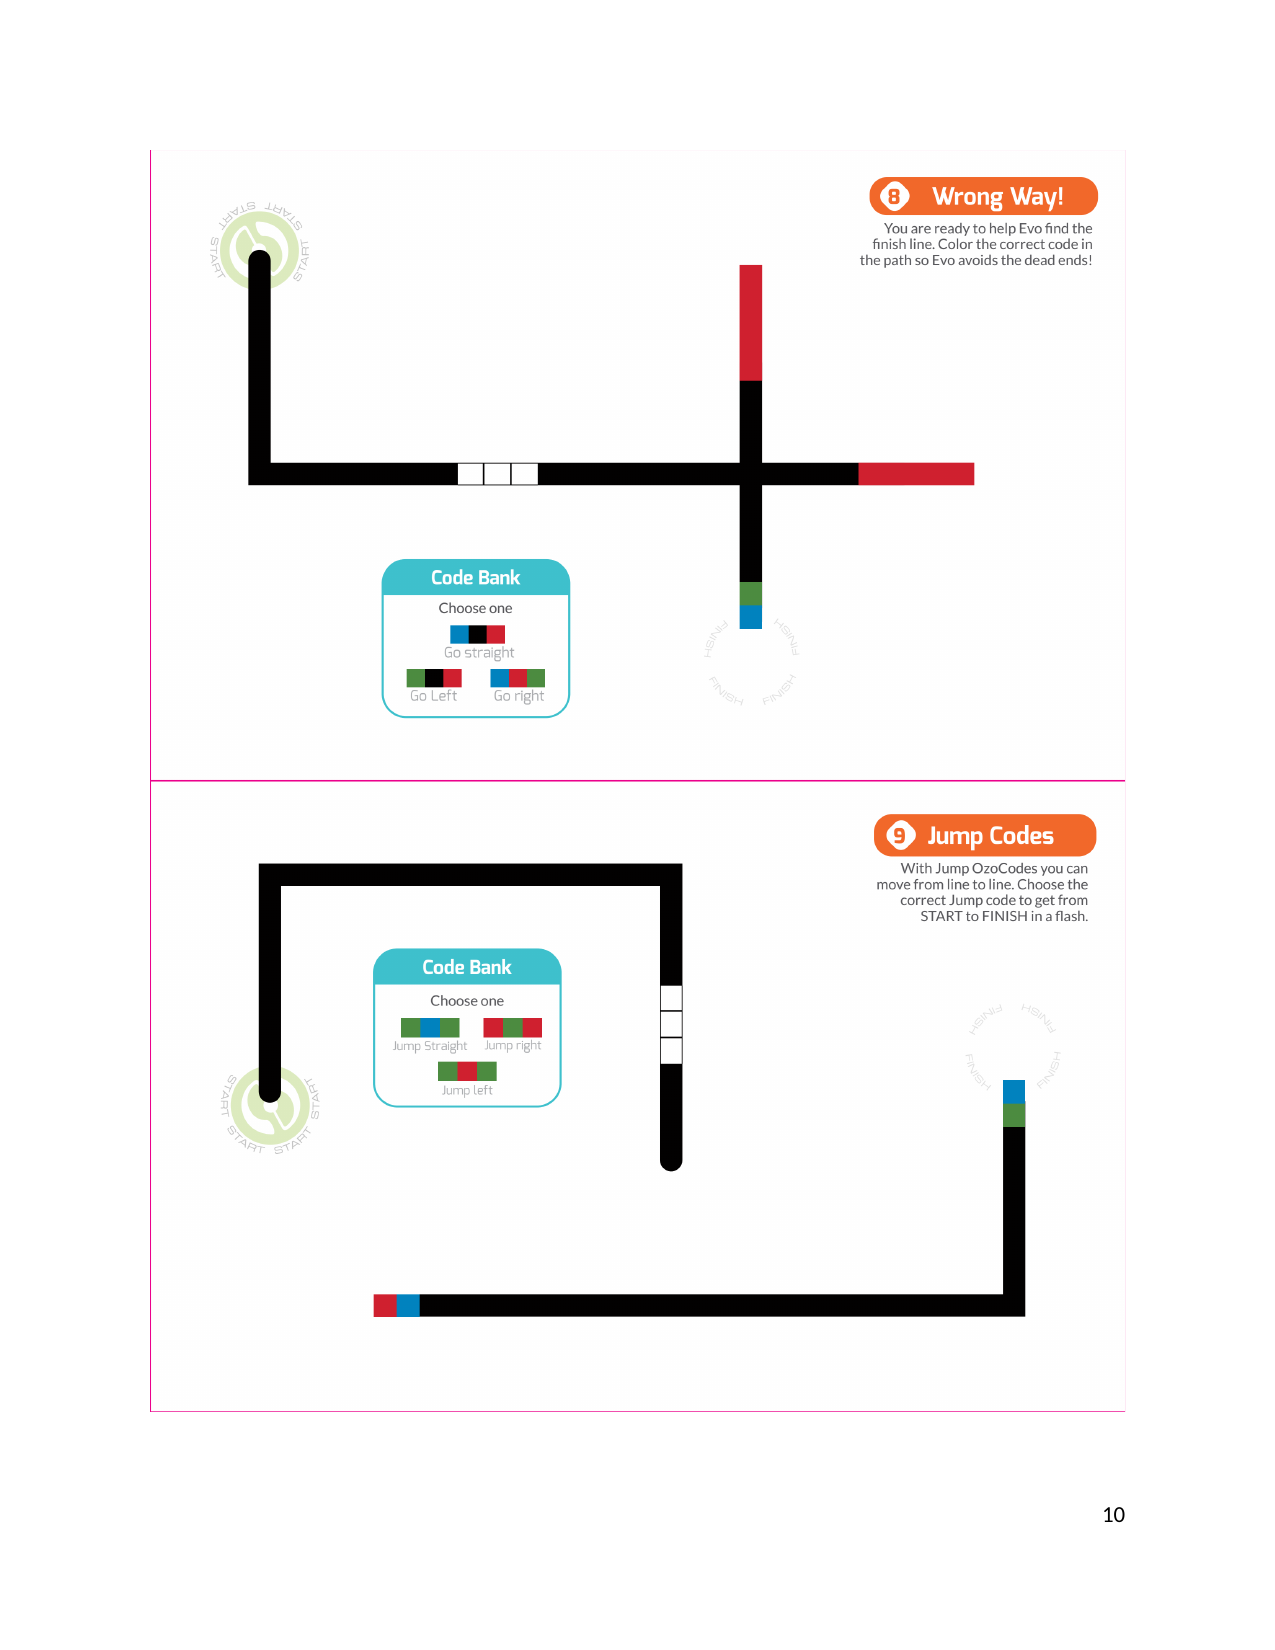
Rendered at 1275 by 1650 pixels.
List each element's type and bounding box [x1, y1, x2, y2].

picture [150, 150, 1125, 1412]
